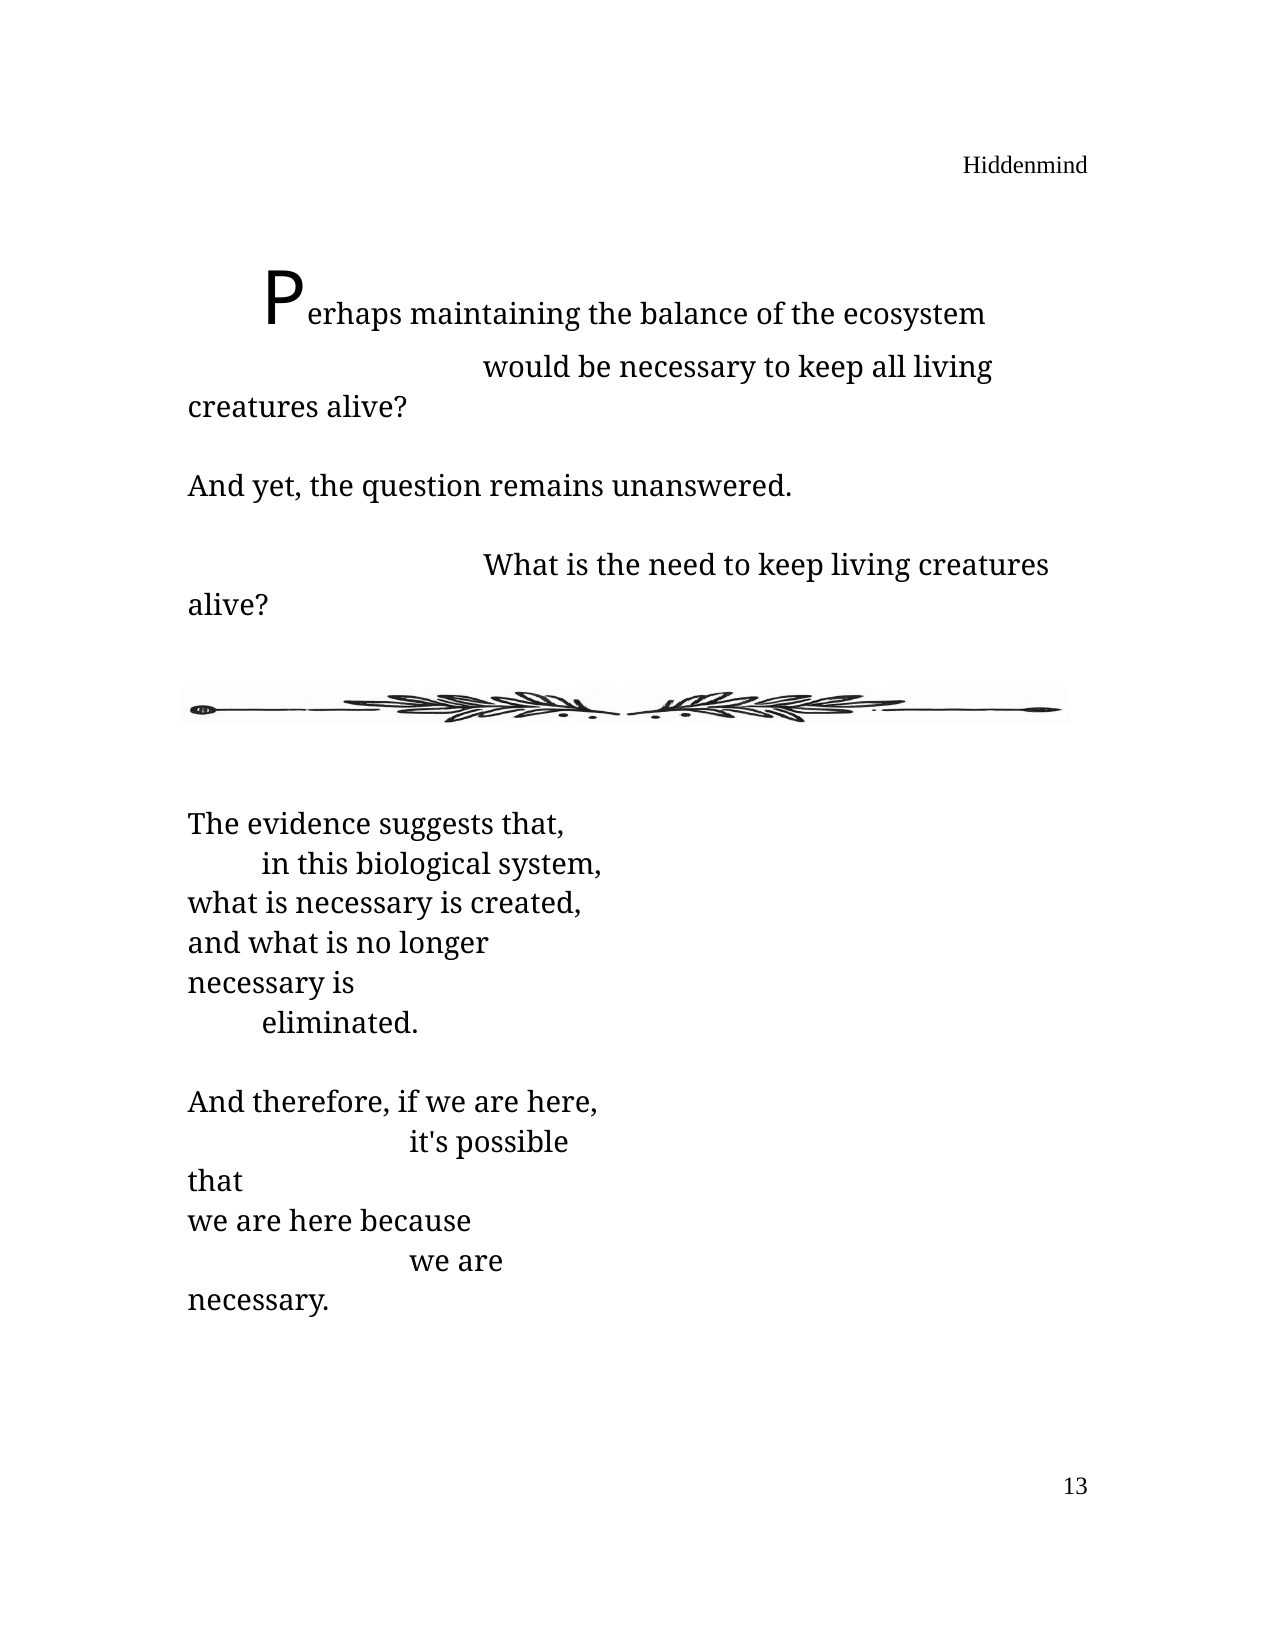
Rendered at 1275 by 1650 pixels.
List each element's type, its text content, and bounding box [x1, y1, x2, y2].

text we are here because [187, 1200, 622, 1240]
text What is the need to keep living creatures alive? [187, 545, 1087, 624]
text we are necessary. [187, 1240, 622, 1319]
text what is necessary is created, [187, 883, 622, 922]
text it's possible that [187, 1121, 622, 1200]
text And therefore, if we are here, [187, 1081, 622, 1121]
text in this biological system, [187, 843, 622, 883]
text Perhaps maintaining the balance of the ecosystem [187, 244, 1087, 346]
text would be necessary to keep all living creatures alive? [187, 346, 1087, 426]
text The evidence suggests that, [187, 803, 622, 843]
picture [180, 687, 1070, 724]
text and what is no longer necessary is eliminated. [187, 922, 622, 1042]
text And yet, the question remains unanswered. [187, 465, 1087, 505]
